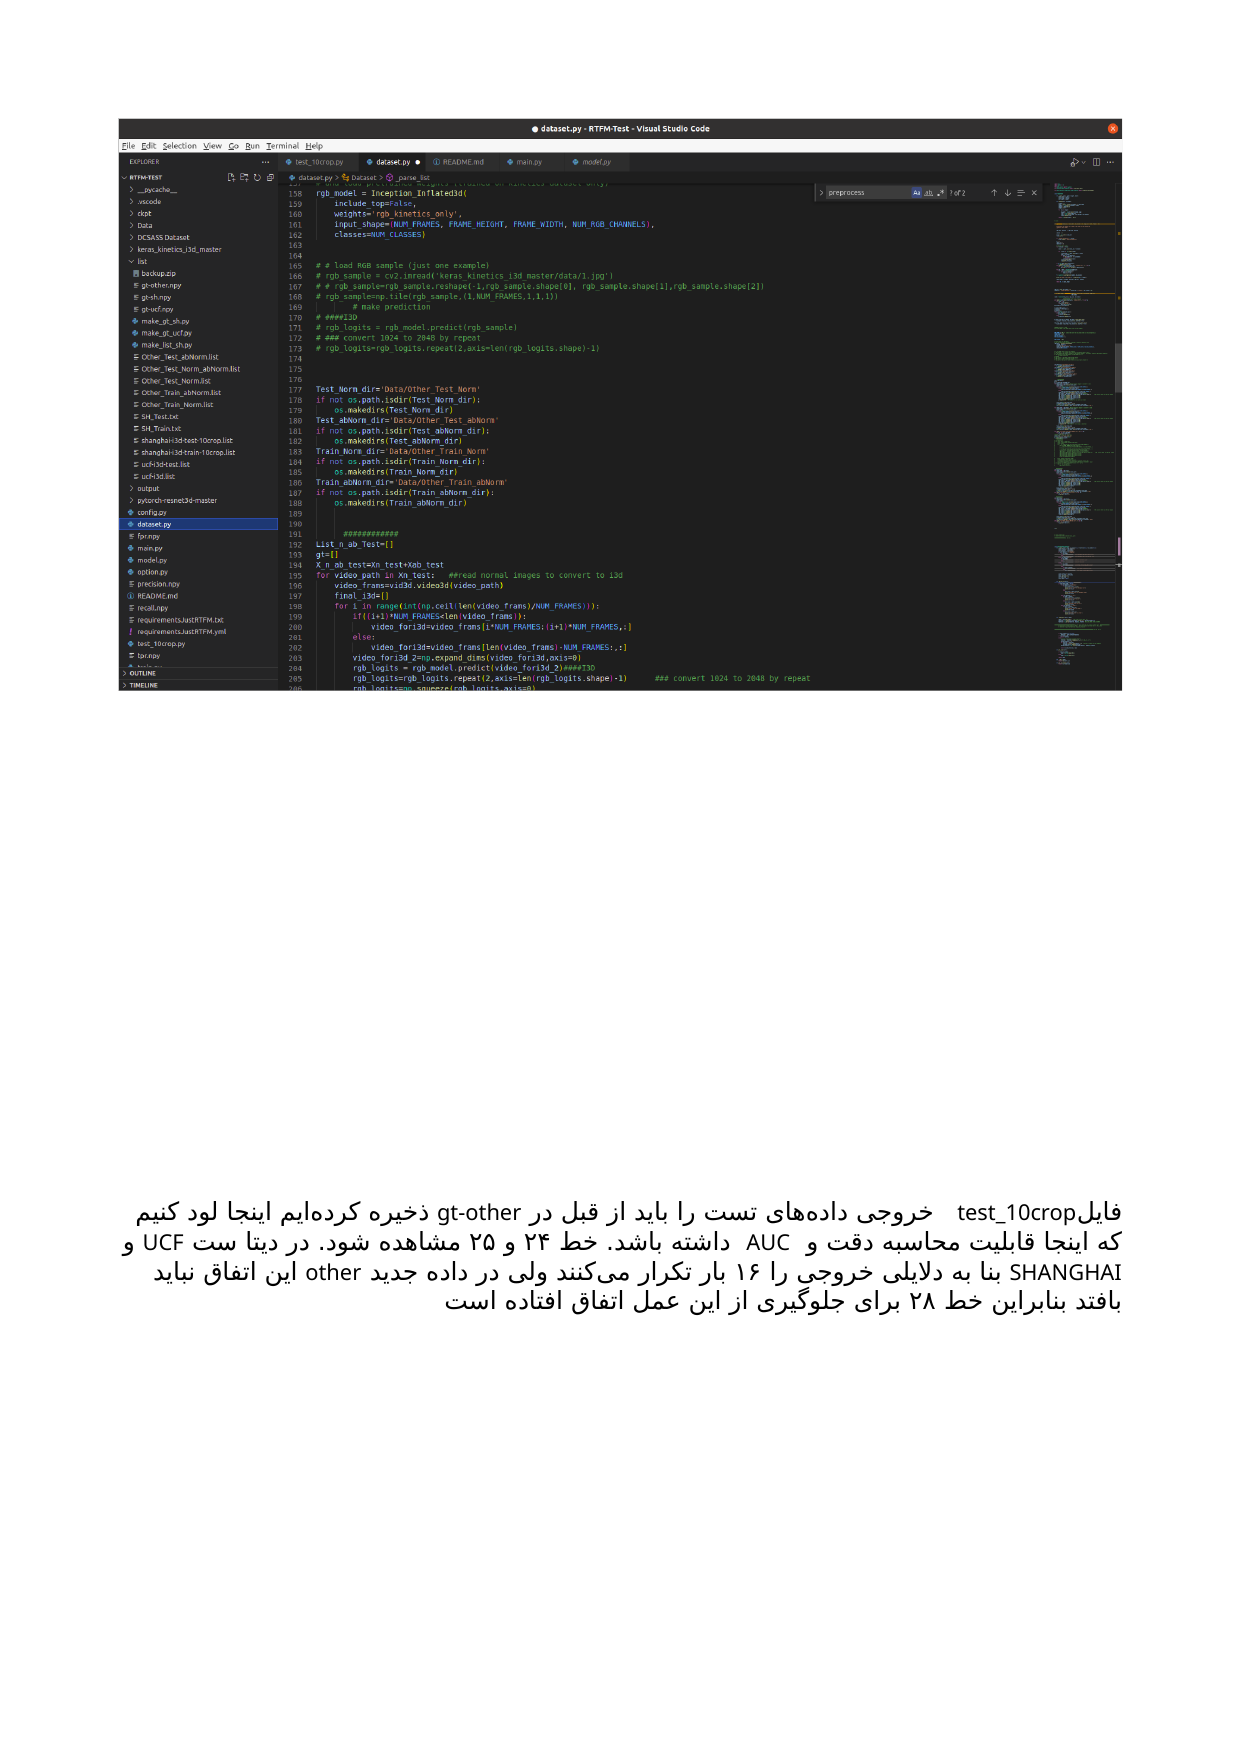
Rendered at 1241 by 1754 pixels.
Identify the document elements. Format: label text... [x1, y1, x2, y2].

text فایلtest_10crop خروجی داده‌های تست را باید از قبل در gt-other ذخیره کرده‌ایم اینجا لود کنیم که اینجا قابلیت محاسبه دقت و AUC داشته باشد. خط ۲۴ و ۲۵ مشاهده شود. در دیتا ست UCF و SHANGHAI بنا به دلایلی خروجی را ۱۶ بار تکرار می‌کنند ولی در داده جدید other این اتفاق نباید بافتد بنابراین خط ۲۸ برای جلوگیری از این عمل اتفاق افتاده است [118, 1197, 1122, 1316]
picture [118, 118, 1123, 691]
